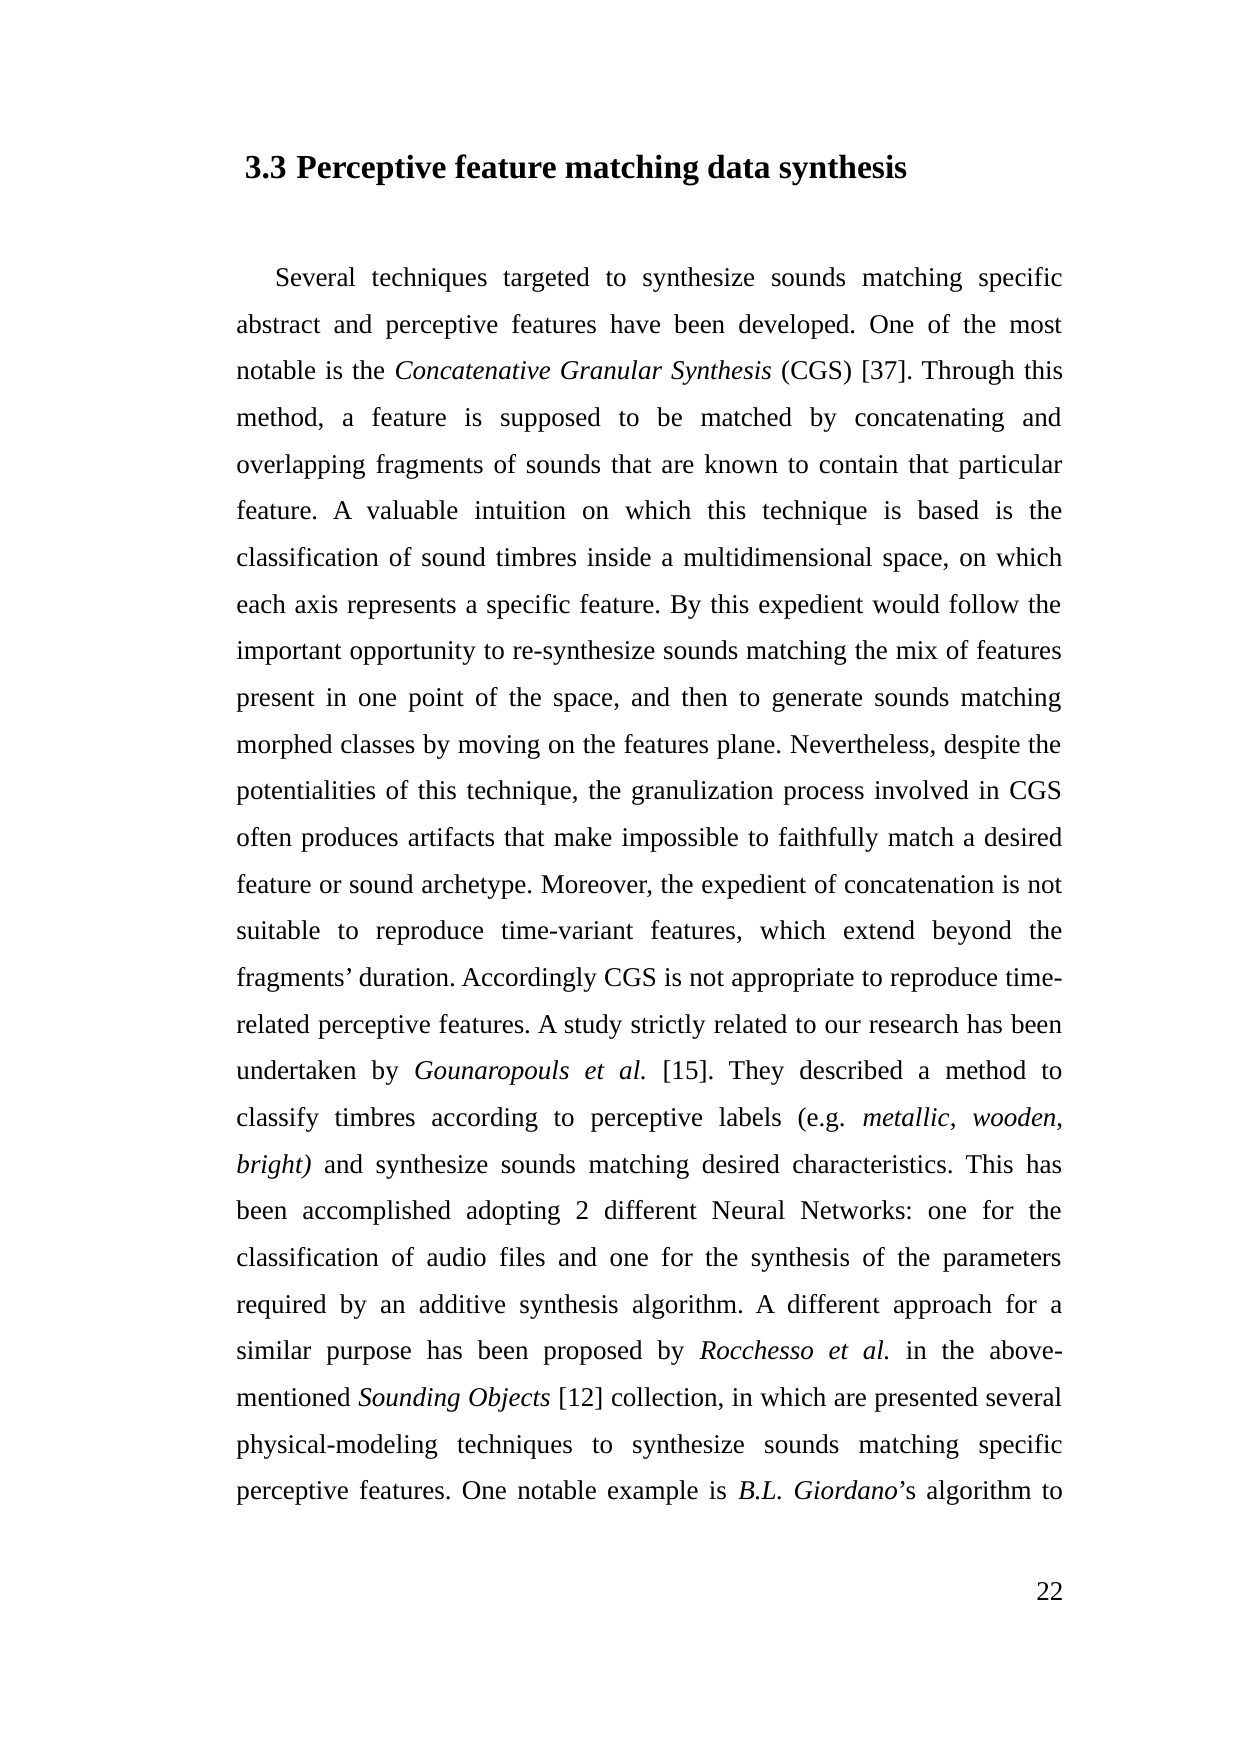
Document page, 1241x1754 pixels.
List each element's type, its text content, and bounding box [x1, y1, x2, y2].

subtitle Perceptive feature matching data synthesis [236, 148, 1063, 186]
text Several techniques targeted to synthesize sounds matching specific abstract and perceptive features have been developed. One of the most notable is the Concatenative Granular Synthesis (CGS) [37]. Through this method, a feature is supposed to be matched by concatenating and overlapping fragments of sounds that are known to contain that particular feature. A valuable intuition on which this technique is based is the classification of sound timbres inside a multidimensional space, on which each axis represents a specific feature. By this expedient would follow the important opportunity to re-synthesize sounds matching the mix of features present in one point of the space, and then to generate sounds matching morphed classes by moving on the features plane. Nevertheless, despite the potentialities of this technique, the granulization process involved in CGS often produces artifacts that make impossible to faithfully match a desired feature or sound archetype. Moreover, the expedient of concatenation is not suitable to reproduce time-variant features, which extend beyond the fragments’ duration. Accordingly CGS is not appropriate to reproduce time-related perceptive features. A study strictly related to our research has been undertaken by Gounaropouls et al. [15]. They described a method to classify timbres according to perceptive labels (e.g. metallic, wooden, bright) and synthesize sounds matching desired characteristics. This has been accomplished adopting 2 different Neural Networks: one for the classification of audio files and one for the synthesis of the parameters required by an additive synthesis algorithm. A different approach for a similar purpose has been proposed by Rocchesso et al. in the above-mentioned Sounding Objects [12] collection, in which are presented several physical-modeling techniques to synthesize sounds matching specific perceptive features. One notable example is B.L. Giordano’s algorithm to [236, 261, 1063, 1506]
